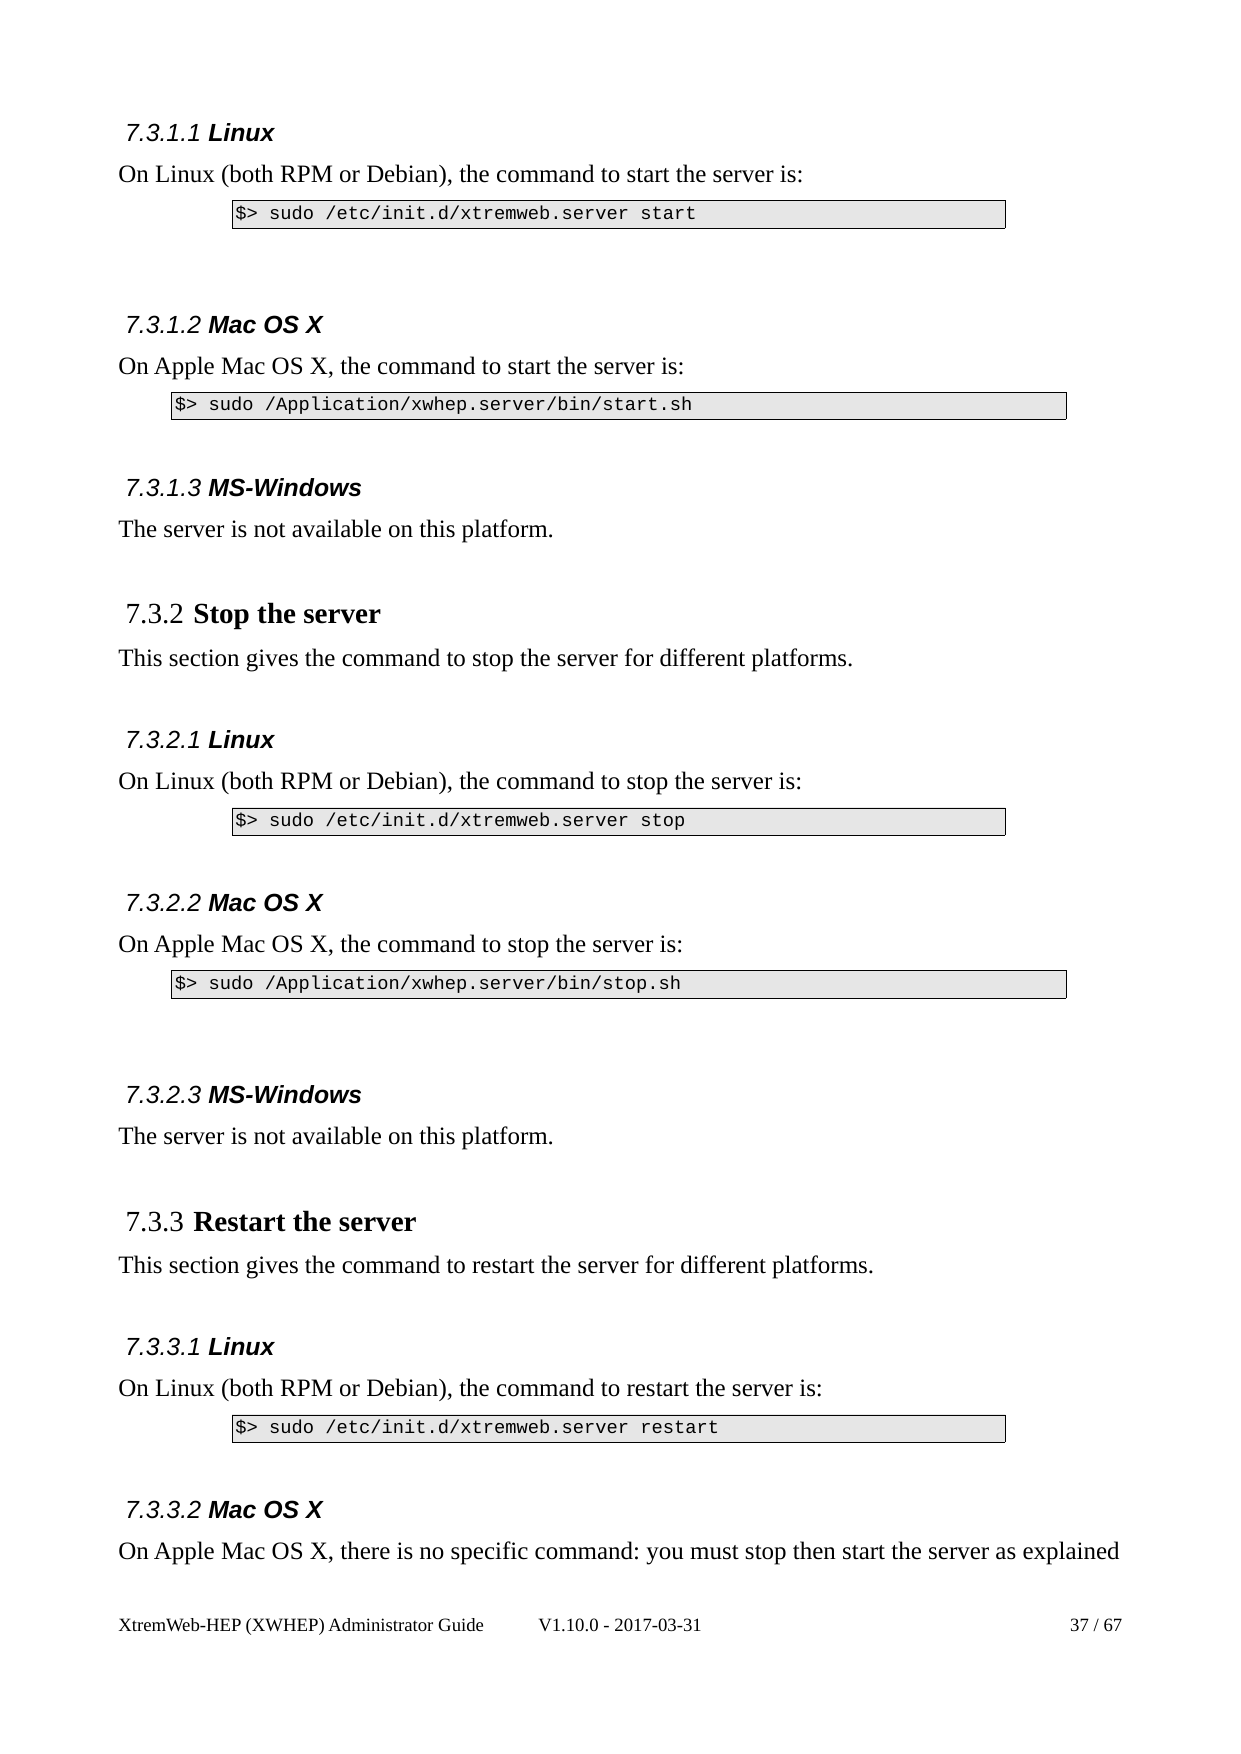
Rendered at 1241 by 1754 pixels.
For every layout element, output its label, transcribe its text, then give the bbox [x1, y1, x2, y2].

text This section gives the command to restart the server for different platforms. [118, 1250, 1122, 1278]
text This section gives the command to stop the server for different platforms. [118, 643, 1122, 671]
subtitle Mac OS X [118, 888, 1122, 917]
text $> sudo /etc/init.d/xtremweb.server start [233, 201, 1005, 228]
subtitle MS-Windows [118, 473, 1122, 502]
subtitle Linux [118, 725, 1122, 754]
subtitle Mac OS X [118, 1495, 1122, 1524]
text On Apple Mac OS X, the command to stop the server is: [118, 929, 1122, 958]
text The server is not available on this platform. [118, 1121, 1122, 1150]
text $> sudo /Application/xwhep.server/bin/start.sh [172, 393, 1066, 419]
subtitle Linux [118, 1332, 1122, 1361]
text On Linux (both RPM or Debian), the command to stop the server is: [118, 766, 1122, 795]
text On Linux (both RPM or Debian), the command to start the server is: [118, 159, 1122, 188]
text On Apple Mac OS X, the command to start the server is: [118, 351, 1122, 379]
subtitle MS-Windows [118, 1080, 1122, 1109]
text $> sudo /etc/init.d/xtremweb.server restart [233, 1416, 1005, 1442]
subtitle Mac OS X [118, 310, 1122, 338]
text On Apple Mac OS X, there is no specific command: you must stop then start the server as explained [118, 1536, 1122, 1565]
text $> sudo /etc/init.d/xtremweb.server stop [233, 809, 1005, 835]
subtitle Stop the server [118, 597, 1122, 630]
subtitle Linux [118, 118, 1122, 147]
text $> sudo /Application/xwhep.server/bin/stop.sh [172, 971, 1066, 998]
subtitle Restart the server [118, 1204, 1122, 1237]
text On Linux (both RPM or Debian), the command to restart the server is: [118, 1373, 1122, 1402]
text The server is not available on this platform. [118, 514, 1122, 543]
